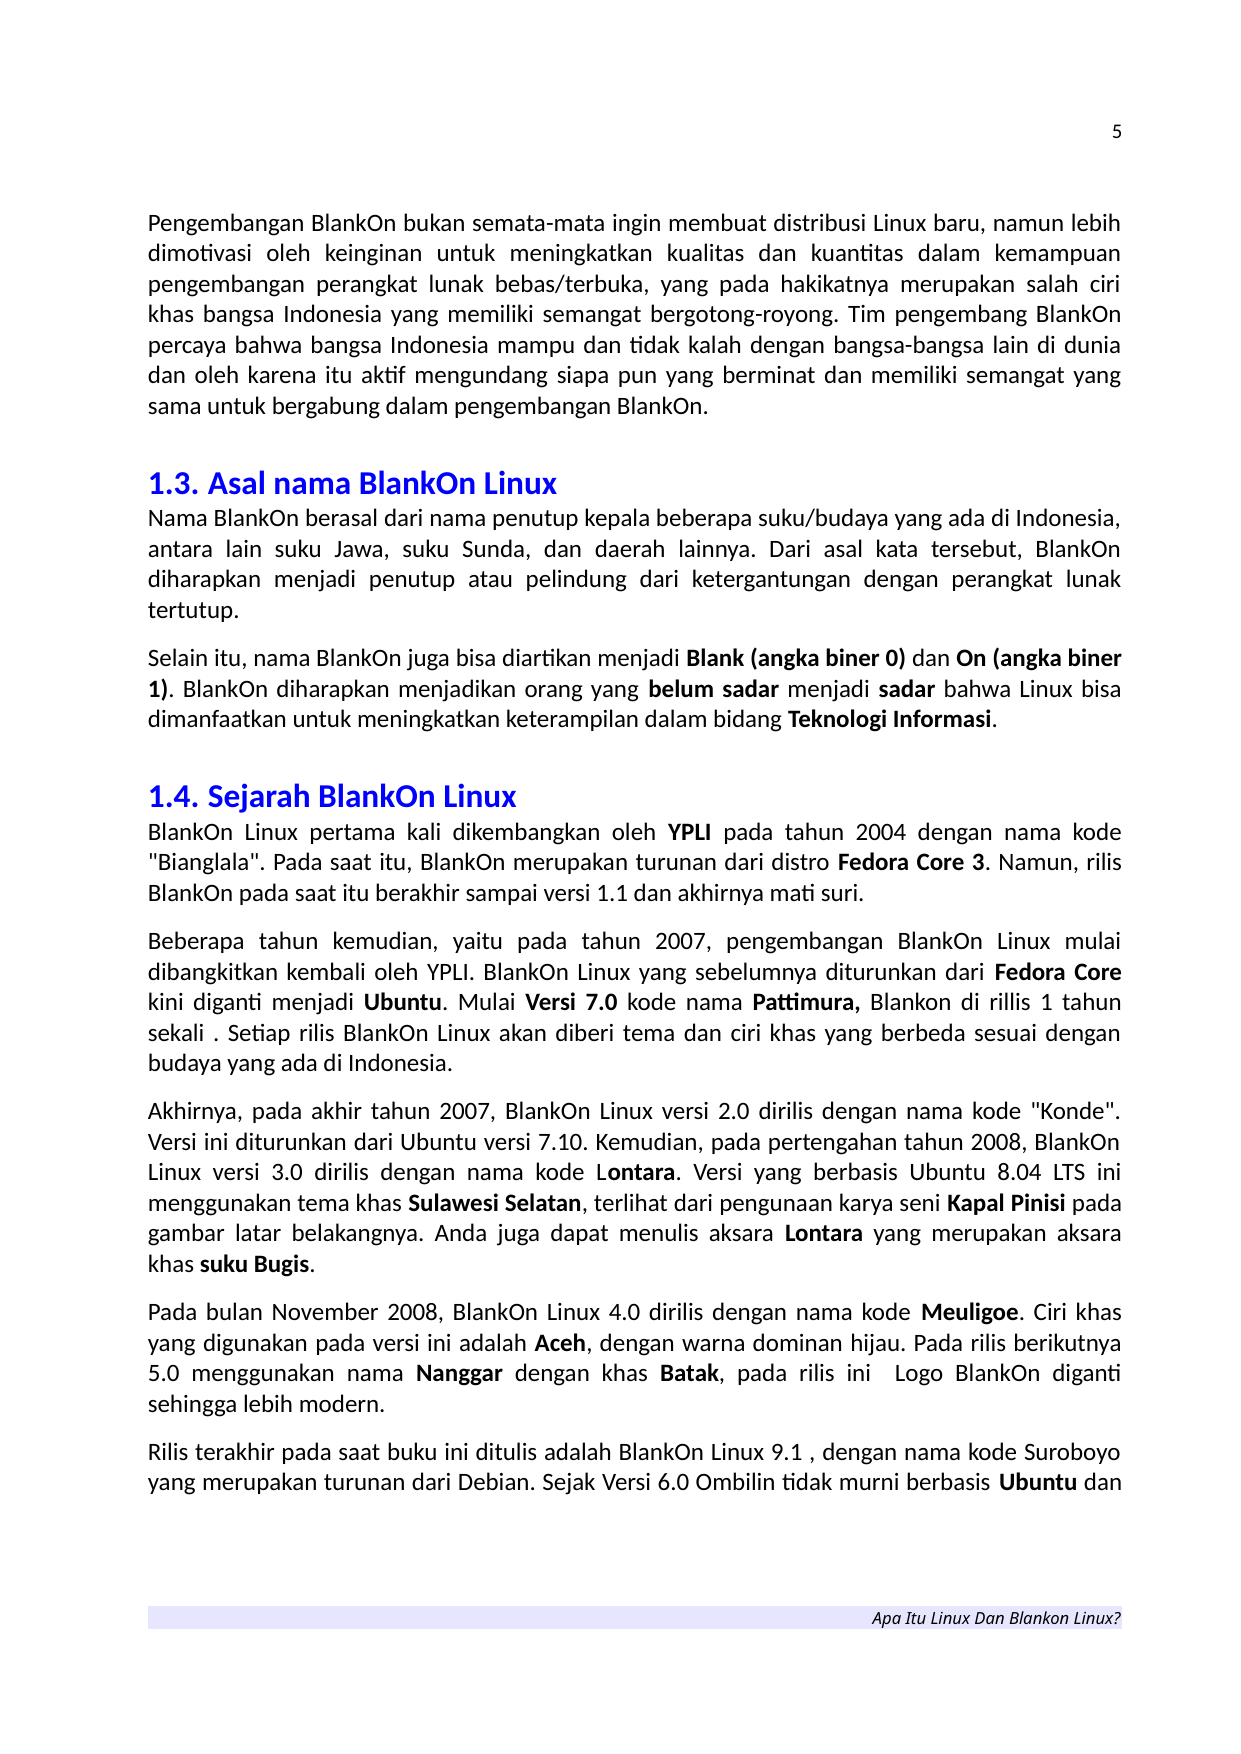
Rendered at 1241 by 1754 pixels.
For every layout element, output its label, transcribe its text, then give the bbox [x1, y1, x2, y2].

text Pengembangan BlankOn bukan semata-mata ingin membuat distribusi Linux baru, namun lebih dimotivasi oleh keinginan untuk meningkatkan kualitas dan kuantitas dalam kemampuan pengembangan perangkat lunak bebas/terbuka, yang pada hakikatnya merupakan salah ciri khas bangsa Indonesia yang memiliki semangat bergotong-royong. Tim pengembang BlankOn percaya bahwa bangsa Indonesia mampu dan tidak kalah dengan bangsa-bangsa lain di dunia dan oleh karena itu aktif mengundang siapa pun yang berminat dan memiliki semangat yang sama untuk bergabung dalam pengembangan BlankOn. [148, 207, 1122, 420]
subtitle Asal nama BlankOn Linux [148, 462, 1122, 502]
text Rilis terakhir pada saat buku ini ditulis adalah BlankOn Linux 9.1 , dengan nama kode Suroboyo yang merupakan turunan dari Debian. Sejak Versi 6.0 Ombilin tidak murni berbasis Ubuntu dan [148, 1436, 1122, 1497]
subtitle Sejarah BlankOn Linux [148, 775, 1122, 816]
text Nama BlankOn berasal dari nama penutup kepala beberapa suku/budaya yang ada di Indonesia, antara lain suku Jawa, suku Sunda, dan daerah lainnya. Dari asal kata tersebut, BlankOn diharapkan menjadi penutup atau pelindung dari ketergantungan dengan perangkat lunak tertutup. [148, 502, 1122, 624]
text Selain itu, nama BlankOn juga bisa diartikan menjadi Blank (angka biner 0) dan On (angka biner 1). BlankOn diharapkan menjadikan orang yang belum sadar menjadi sadar bahwa Linux bisa dimanfaatkan untuk meningkatkan keterampilan dalam bidang Teknologi Informasi. [148, 642, 1122, 734]
text Akhirnya, pada akhir tahun 2007, BlankOn Linux versi 2.0 dirilis dengan nama kode "Konde". Versi ini diturunkan dari Ubuntu versi 7.10. Kemudian, pada pertengahan tahun 2008, BlankOn Linux versi 3.0 dirilis dengan nama kode Lontara. Versi yang berbasis Ubuntu 8.04 LTS ini menggunakan tema khas Sulawesi Selatan, terlihat dari pengunaan karya seni Kapal Pinisi pada gambar latar belakangnya. Anda juga dapat menulis aksara Lontara yang merupakan aksara khas suku Bugis. [148, 1095, 1122, 1278]
text Pada bulan November 2008, BlankOn Linux 4.0 dirilis dengan nama kode Meuligoe. Ciri khas yang digunakan pada versi ini adalah Aceh, dengan warna dominan hijau. Pada rilis berikutnya 5.0 menggunakan nama Nanggar dengan khas Batak, pada rilis ini Logo BlankOn diganti sehingga lebih modern. [148, 1296, 1122, 1418]
text Beberapa tahun kemudian, yaitu pada tahun 2007, pengembangan BlankOn Linux mulai dibangkitkan kembali oleh YPLI. BlankOn Linux yang sebelumnya diturunkan dari Fedora Core kini diganti menjadi Ubuntu. Mulai Versi 7.0 kode nama Pattimura, Blankon di rillis 1 tahun sekali . Setiap rilis BlankOn Linux akan diberi tema dan ciri khas yang berbeda sesuai dengan budaya yang ada di Indonesia. [148, 925, 1122, 1078]
text BlankOn Linux pertama kali dikembangkan oleh YPLI pada tahun 2004 dengan nama kode "Bianglala". Pada saat itu, BlankOn merupakan turunan dari distro Fedora Core 3. Namun, rilis BlankOn pada saat itu berakhir sampai versi 1.1 dan akhirnya mati suri. [148, 816, 1122, 907]
